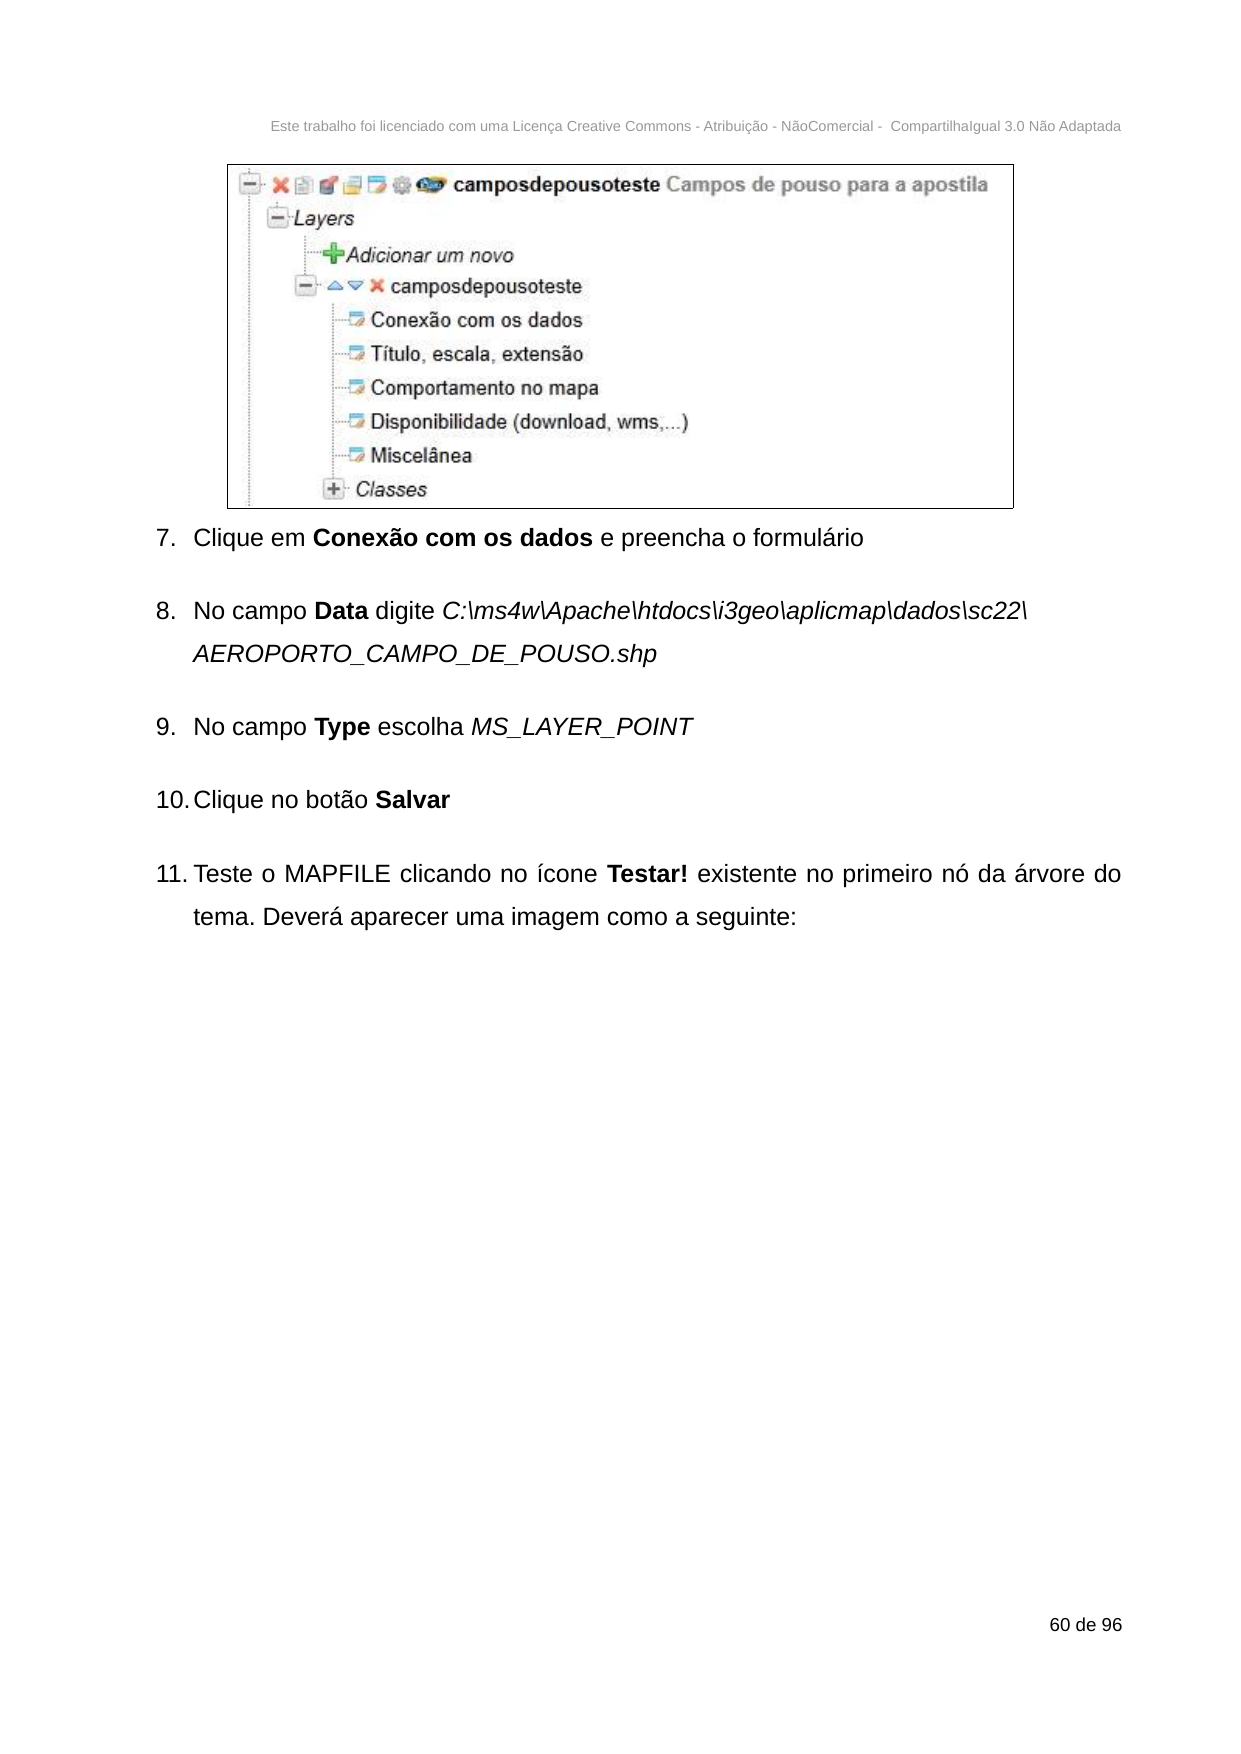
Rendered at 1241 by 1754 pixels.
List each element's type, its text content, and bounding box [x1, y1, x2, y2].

list Clique em Conexão com os dados e preencha o formulário [156, 164, 1122, 551]
list Teste o MAPFILE clicando no ícone Testar! existente no primeiro nó da árvore do tema. Deverá aparecer uma imagem como a seguinte: [156, 858, 1122, 930]
list Clique no botão Salvar [156, 785, 1122, 814]
list No campo Data digite C:\ms4w\Apache\htdocs\i3geo\aplicmap\dados\sc22\AEROPORTO_CAMPO_DE_POUSO.shp [156, 596, 1122, 668]
list No campo Type escolha MS_LAYER_POINT [156, 712, 1122, 741]
picture [230, 167, 1011, 506]
